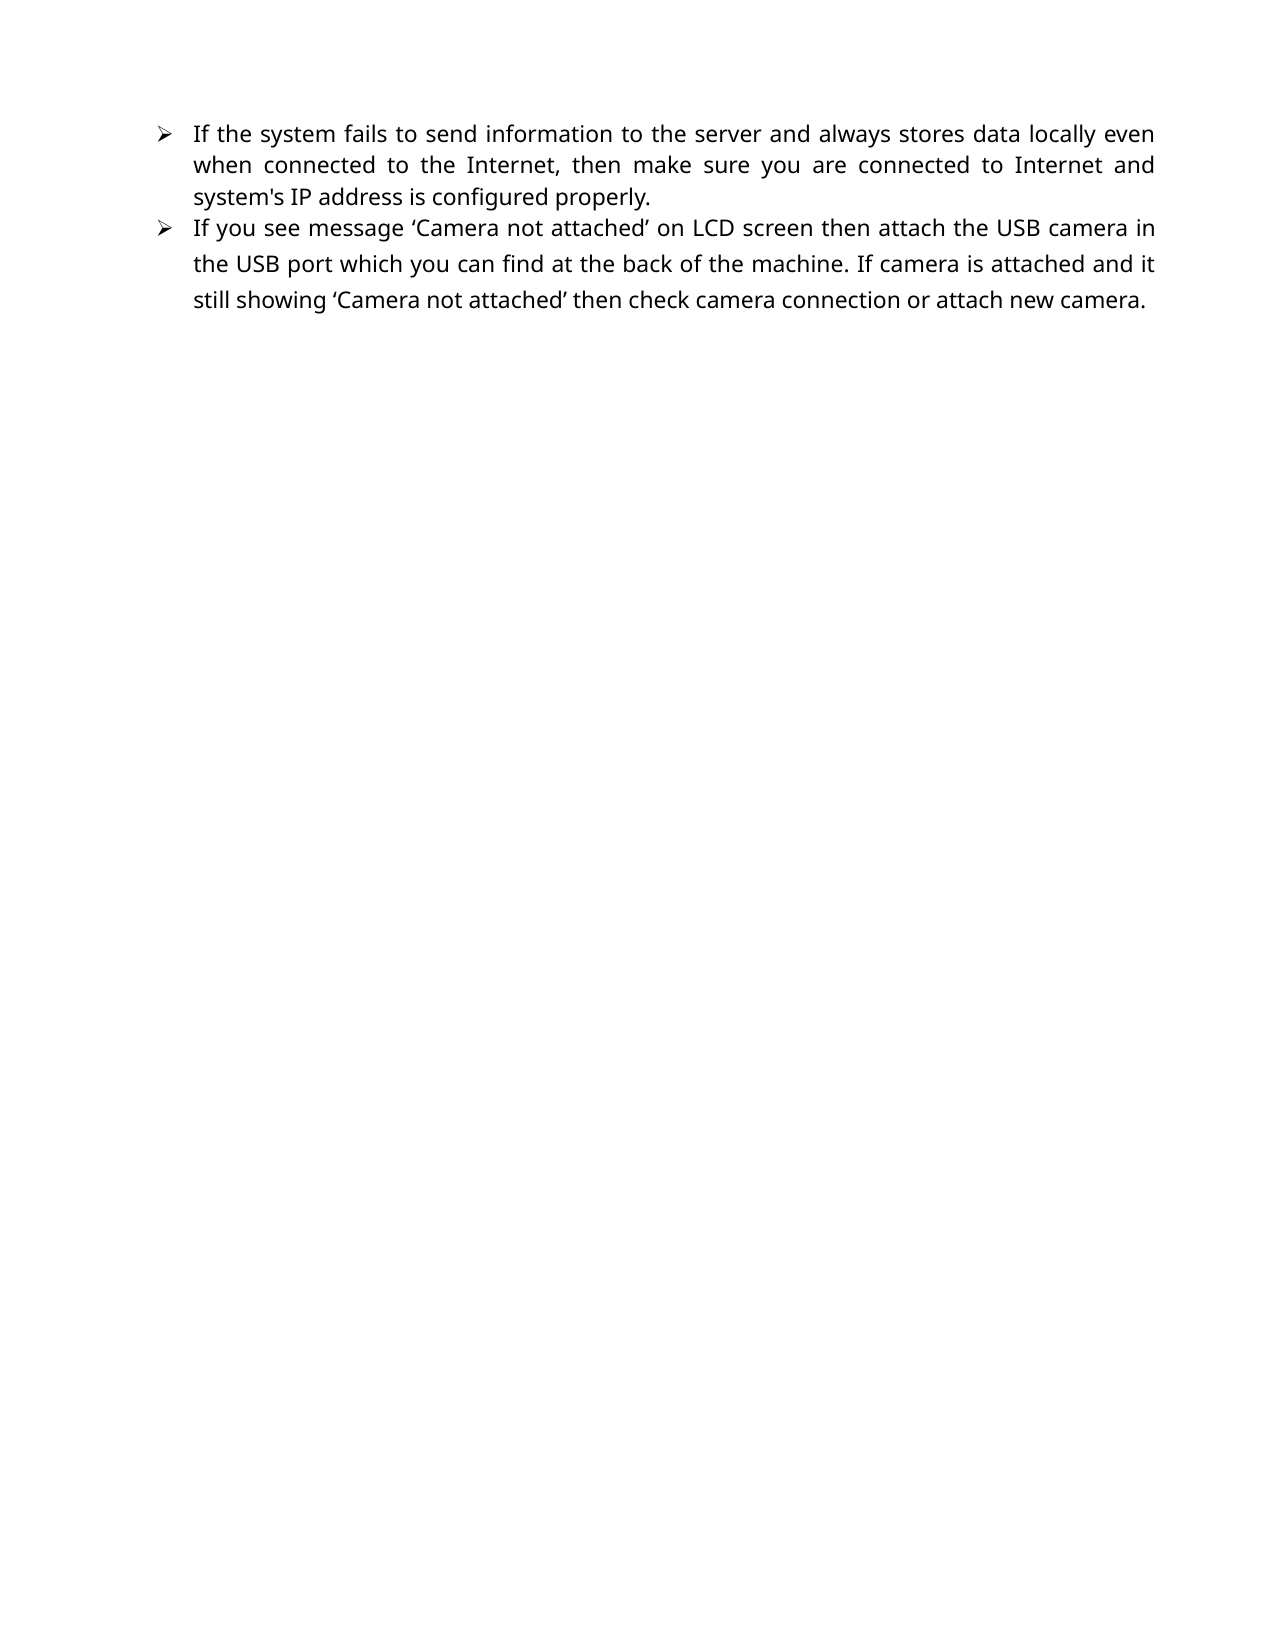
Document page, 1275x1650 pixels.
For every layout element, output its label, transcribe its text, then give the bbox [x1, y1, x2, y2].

list If you see message ‘Camera not attached’ on LCD screen then attach the USB camera in the USB port which you can find at the back of the machine. If camera is attached and it still showing ‘Camera not attached’ then check camera connection or attach new camera. [156, 212, 1157, 315]
list If the system fails to send information to the server and always stores data locally even when connected to the Internet, then make sure you are connected to Internet and system's IP address is configured properly. [156, 118, 1157, 212]
